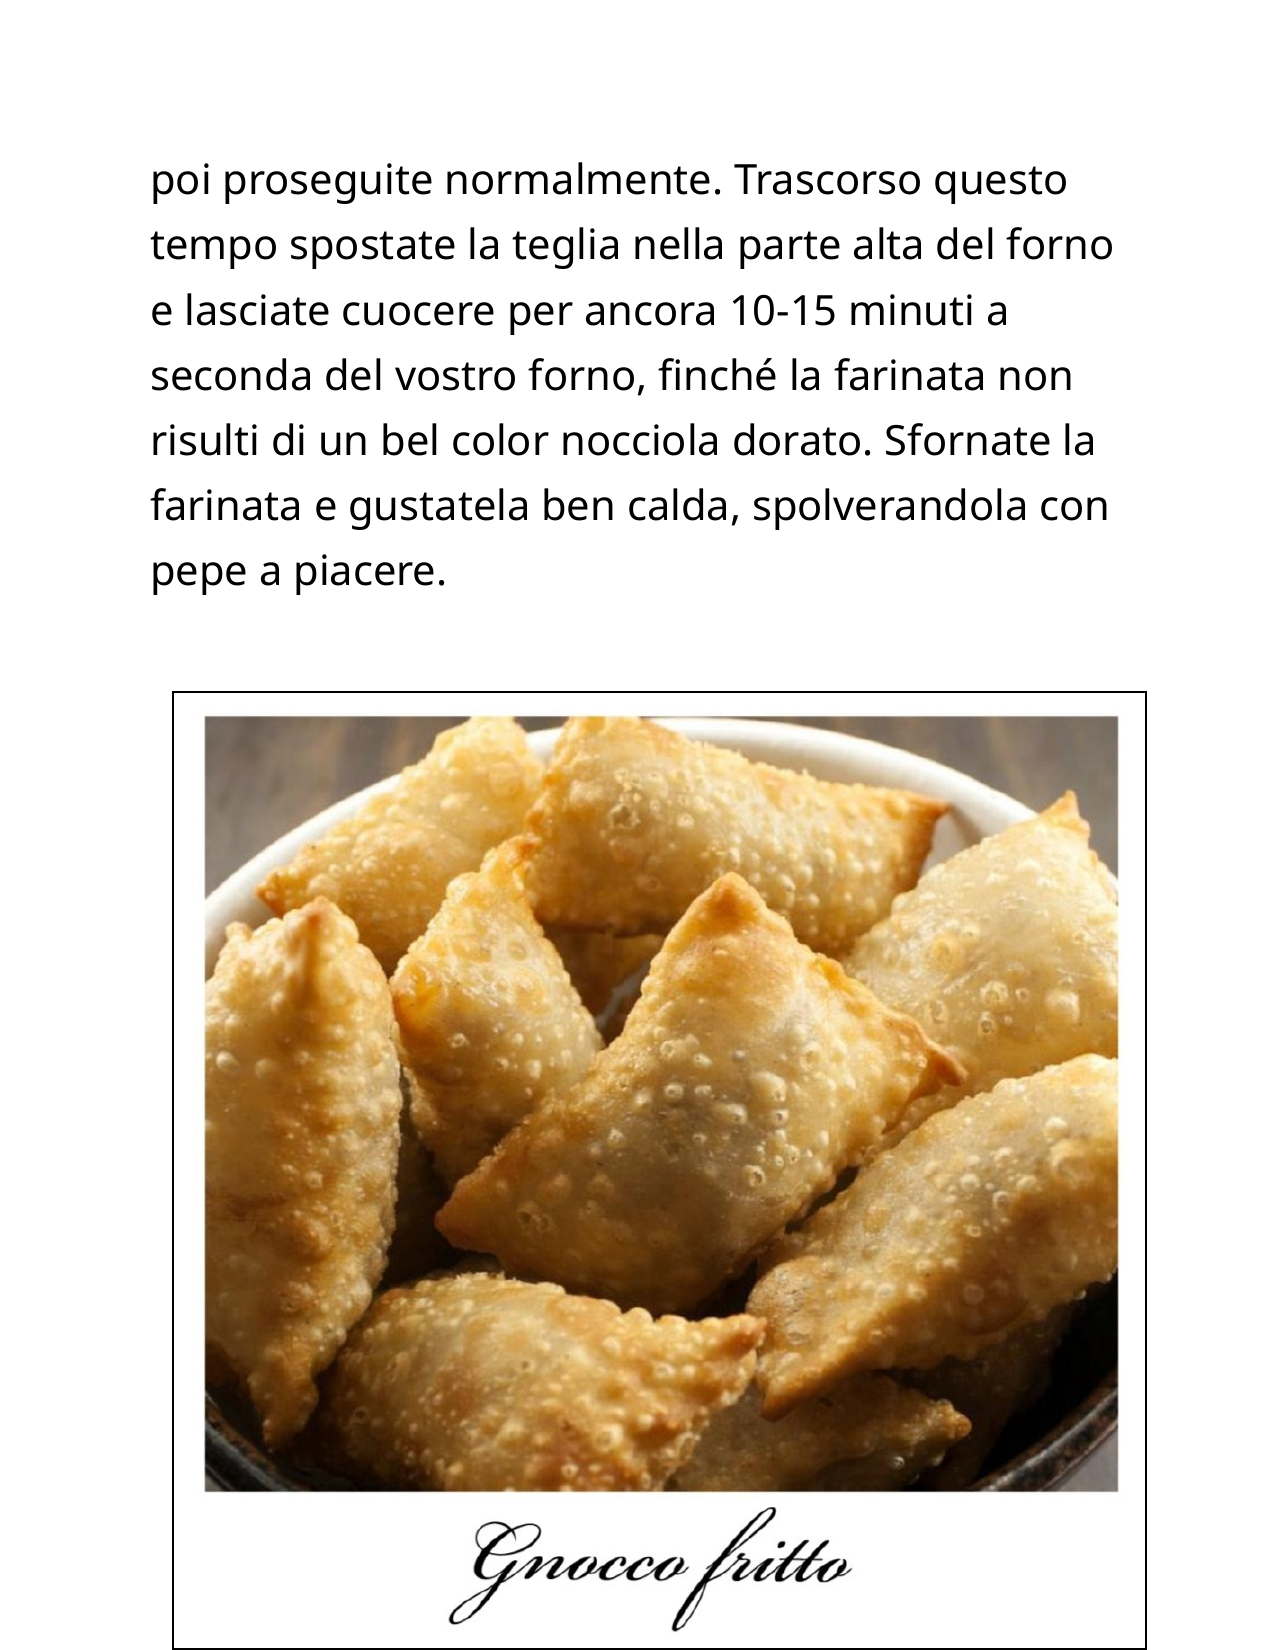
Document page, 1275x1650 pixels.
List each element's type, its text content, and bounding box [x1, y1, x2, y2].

list poi proseguite normalmente. Trascorso questo tempo spostate la teglia nella parte alta del forno e lasciate cuocere per ancora 10-15 minuti a seconda del vostro forno, finché la farinata non risulti di un bel color nocciola dorato. Sfornate la farinata e gustatela ben calda, spolverandola con pepe a piacere. [150, 150, 1125, 598]
picture [176, 695, 1142, 1645]
